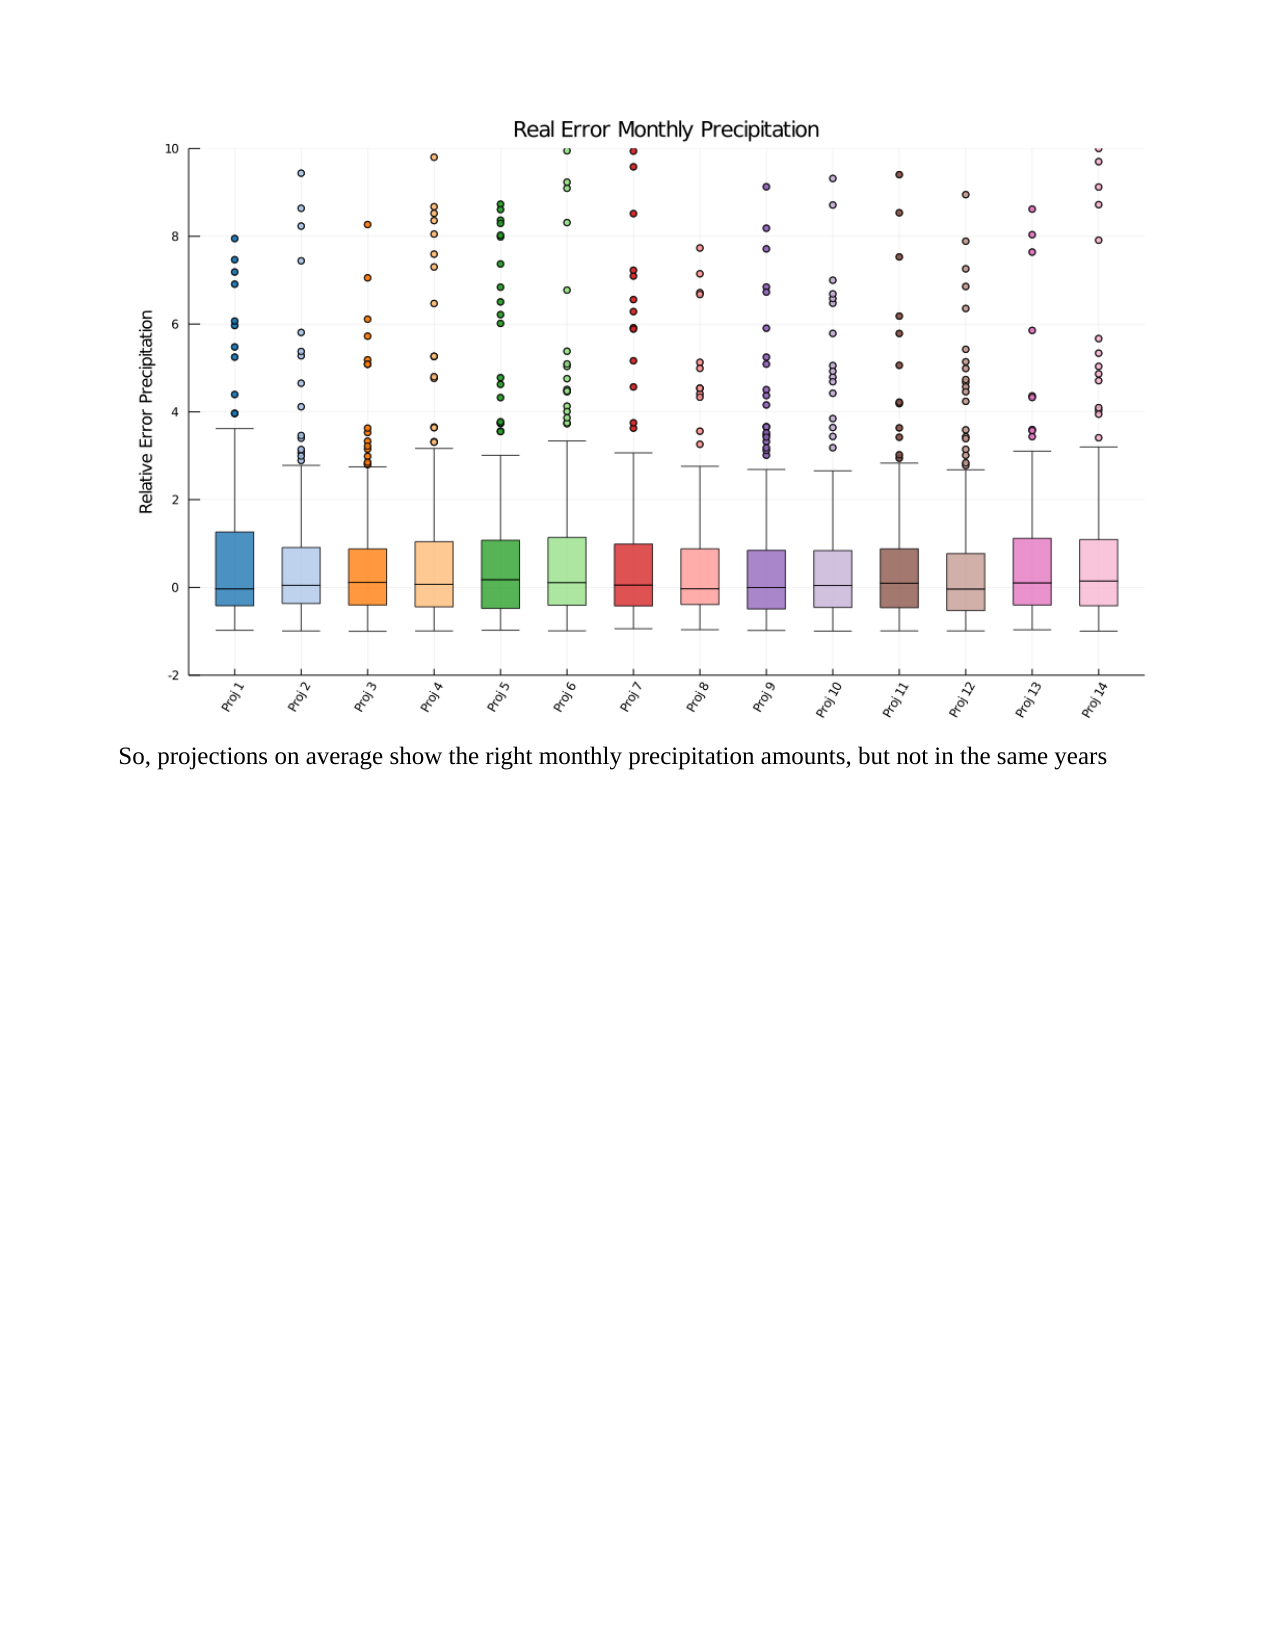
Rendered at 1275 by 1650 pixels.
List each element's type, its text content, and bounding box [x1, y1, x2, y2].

text So, projections on average show the right monthly precipitation amounts, but not in the same years [118, 742, 1157, 770]
picture [118, 118, 1157, 742]
